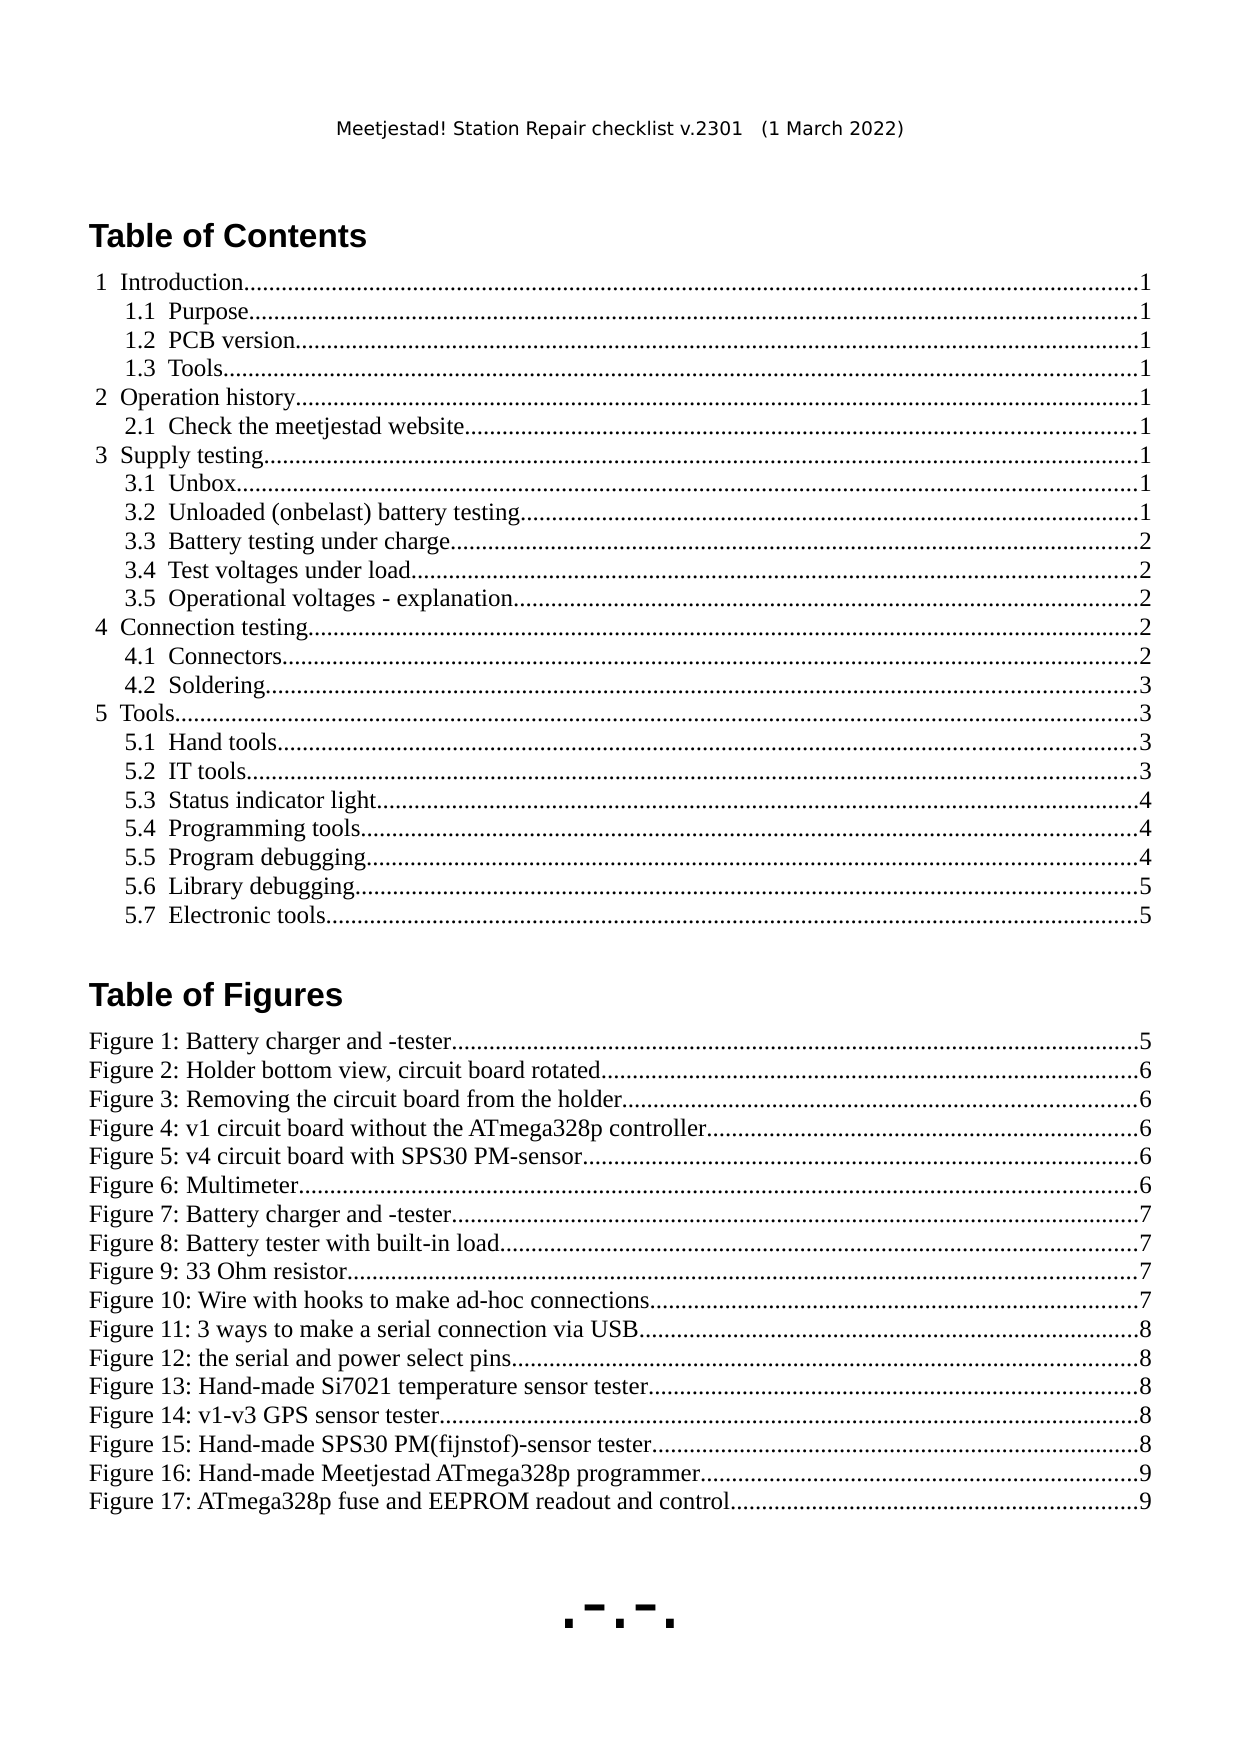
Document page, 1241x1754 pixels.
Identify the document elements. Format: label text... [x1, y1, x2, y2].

text Figure 1: Battery charger and -tester 5 [88, 1026, 1152, 1055]
text 3.1 Unbox 1 [118, 468, 1152, 497]
text Figure 10: Wire with hooks to make ad-hoc connections 7 [88, 1285, 1152, 1314]
text 3.2 Unloaded (onbelast) battery testing 1 [118, 497, 1152, 526]
text Figure 6: Multimeter 6 [88, 1170, 1152, 1199]
text Figure 13: Hand-made Si7021 temperature sensor tester 8 [88, 1371, 1152, 1400]
text 5.5 Program debugging 4 [118, 842, 1152, 871]
text 5.4 Programming tools 4 [118, 813, 1152, 842]
text Figure 9: 33 Ohm resistor 7 [88, 1256, 1152, 1285]
text 1.2 PCB version 1 [118, 325, 1152, 353]
text 3 Supply testing 1 [88, 440, 1152, 468]
text 1.3 Tools 1 [118, 353, 1152, 382]
text Figure 7: Battery charger and -tester 7 [88, 1199, 1152, 1228]
text 2 Operation history 1 [88, 382, 1152, 411]
text Figure 5: v4 circuit board with SPS30 PM-sensor 6 [88, 1141, 1152, 1170]
text 5.3 Status indicator light 4 [118, 785, 1152, 813]
text 4.1 Connectors 2 [118, 641, 1152, 670]
text 3.5 Operational voltages - explanation 2 [118, 583, 1152, 612]
text Figure 2: Holder bottom view, circuit board rotated 6 [88, 1055, 1152, 1084]
text Figure 4: v1 circuit board without the ATmega328p controller 6 [88, 1113, 1152, 1141]
text 5.7 Electronic tools 5 [118, 900, 1152, 928]
text 5.1 Hand tools 3 [118, 727, 1152, 756]
text Figure 14: v1-v3 GPS sensor tester 8 [88, 1400, 1152, 1429]
text 5 Tools 3 [88, 698, 1152, 727]
text Figure 12: the serial and power select pins 8 [88, 1343, 1152, 1371]
text Figure 16: Hand-made Meetjestad ATmega328p programmer 9 [88, 1458, 1152, 1486]
subtitle Table of Figures [88, 975, 1152, 1014]
text 1 Introduction 1 [88, 267, 1152, 296]
text Figure 15: Hand-made SPS30 PM(fijnstof)-sensor tester 8 [88, 1429, 1152, 1458]
text Figure 8: Battery tester with built-in load 7 [88, 1228, 1152, 1256]
text 3.3 Battery testing under charge 2 [118, 526, 1152, 555]
text 5.6 Library debugging 5 [118, 871, 1152, 900]
text Figure 17: ATmega328p fuse and EEPROM readout and control 9 [88, 1486, 1152, 1515]
text 2.1 Check the meetjestad website 1 [118, 411, 1152, 440]
text 4 Connection testing 2 [88, 612, 1152, 641]
text Figure 11: 3 ways to make a serial connection via USB 8 [88, 1314, 1152, 1343]
text 4.2 Soldering 3 [118, 670, 1152, 698]
text 5.2 IT tools 3 [118, 756, 1152, 785]
text Figure 3: Removing the circuit board from the holder 6 [88, 1084, 1152, 1113]
text 3.4 Test voltages under load 2 [118, 555, 1152, 583]
subtitle Table of Contents [88, 216, 1152, 255]
text 1.1 Purpose 1 [118, 296, 1152, 325]
